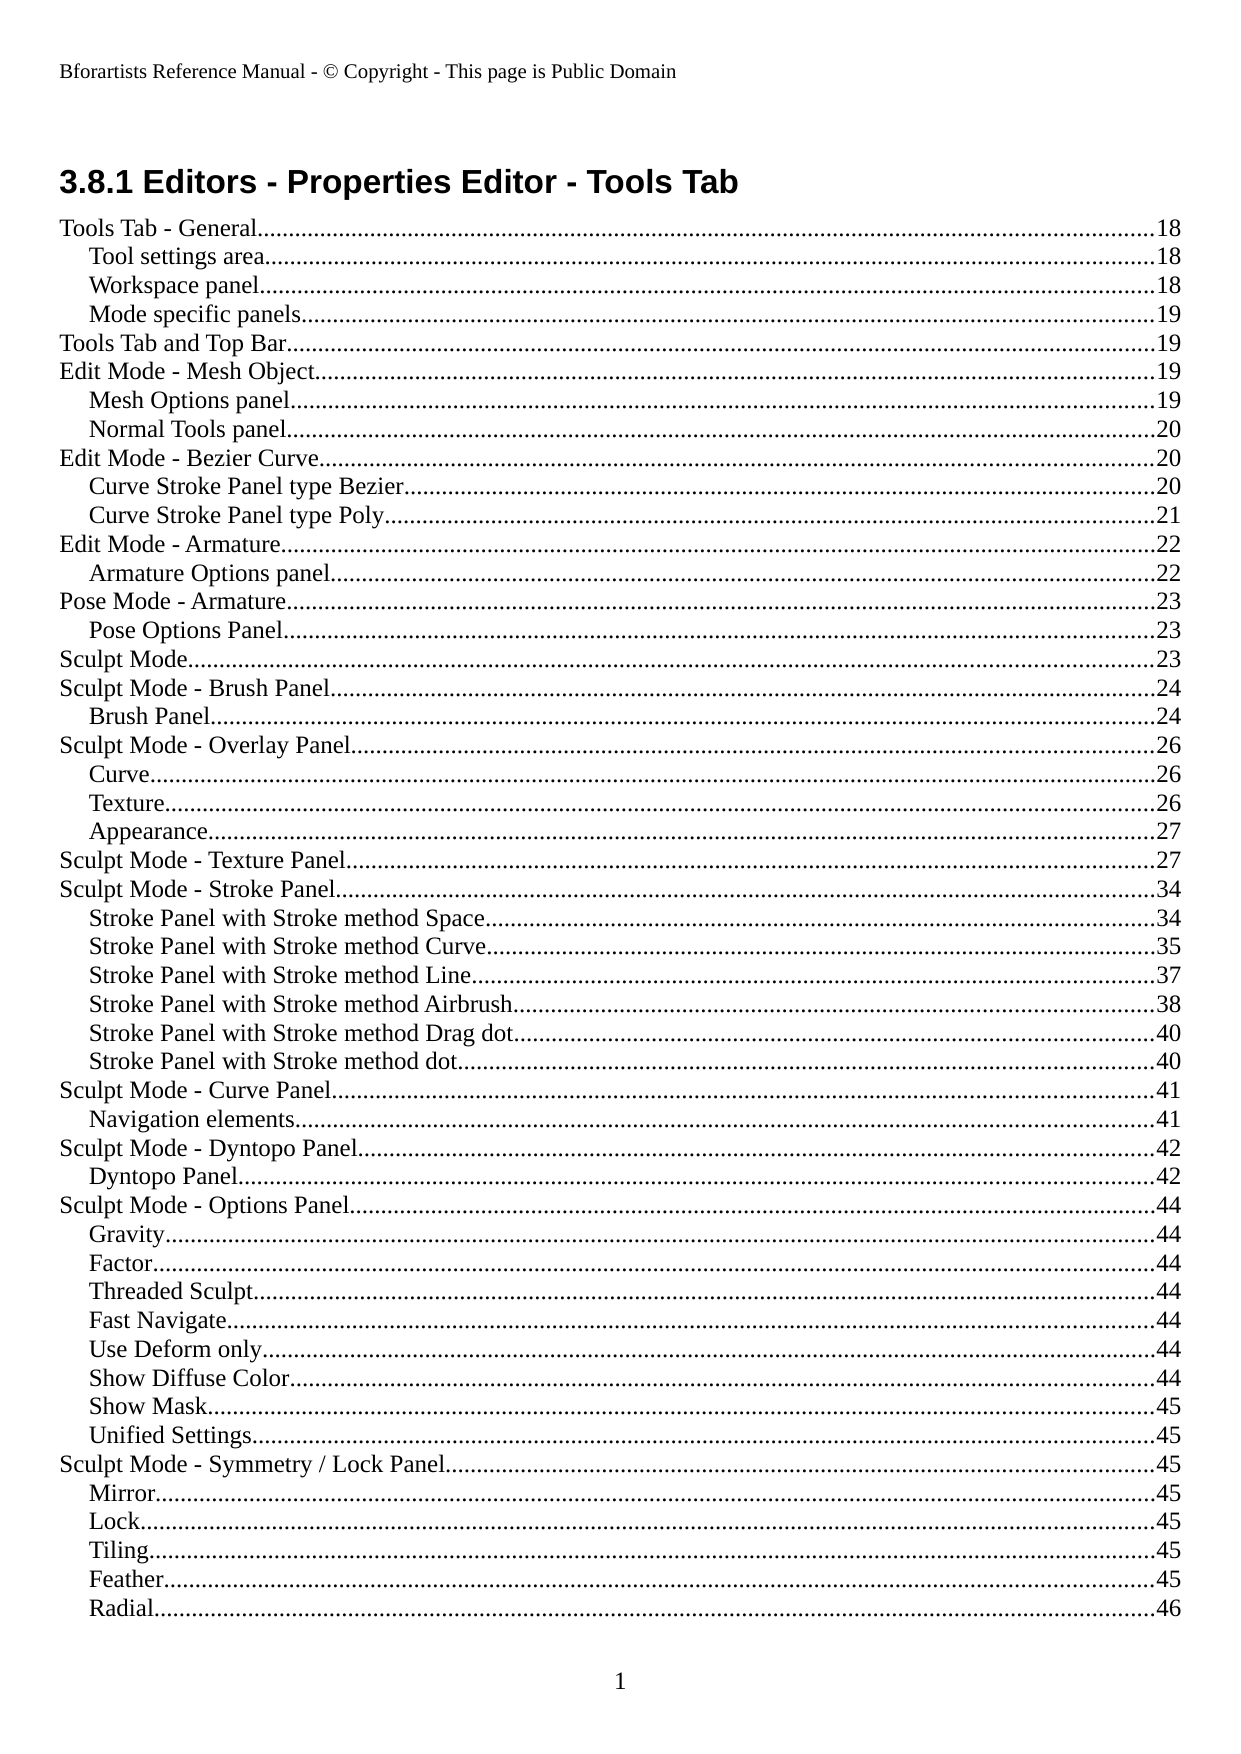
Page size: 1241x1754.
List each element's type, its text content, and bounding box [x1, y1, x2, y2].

text Stroke Panel with Stroke method Drag dot 40 [88, 1018, 1181, 1046]
text Stroke Panel with Stroke method Line 37 [88, 960, 1181, 989]
text Tool settings area 18 [88, 241, 1181, 270]
text Tools Tab and Top Bar 19 [59, 328, 1181, 356]
text Sculpt Mode - Options Panel 44 [59, 1190, 1181, 1219]
text Fast Navigate 44 [88, 1305, 1181, 1334]
text Show Mask 45 [88, 1391, 1181, 1420]
text Sculpt Mode - Brush Panel 24 [59, 673, 1181, 701]
text Edit Mode - Mesh Object 19 [59, 356, 1181, 385]
text Sculpt Mode 23 [59, 644, 1181, 673]
text Sculpt Mode - Curve Panel 41 [59, 1075, 1181, 1104]
text Threaded Sculpt 44 [88, 1276, 1181, 1305]
text Curve Stroke Panel type Poly 21 [88, 500, 1181, 529]
text Sculpt Mode - Stroke Panel 34 [59, 874, 1181, 903]
text Tiling 45 [88, 1535, 1181, 1564]
text Edit Mode - Bezier Curve 20 [59, 443, 1181, 471]
text Navigation elements 41 [88, 1104, 1181, 1133]
text Factor 44 [88, 1248, 1181, 1276]
text Edit Mode - Armature 22 [59, 529, 1181, 558]
text Mirror 45 [88, 1478, 1181, 1506]
text Pose Options Panel 23 [88, 615, 1181, 644]
text Sculpt Mode - Texture Panel 27 [59, 845, 1181, 874]
text Sculpt Mode - Symmetry / Lock Panel 45 [59, 1449, 1181, 1478]
text Appearance 27 [88, 816, 1181, 845]
text Unified Settings 45 [88, 1420, 1181, 1449]
text Mesh Options panel 19 [88, 385, 1181, 414]
text Dyntopo Panel 42 [88, 1161, 1181, 1190]
text Stroke Panel with Stroke method dot 40 [88, 1046, 1181, 1075]
text Gravity 44 [88, 1219, 1181, 1248]
text Normal Tools panel 20 [88, 414, 1181, 443]
text Use Deform only 44 [88, 1334, 1181, 1363]
text Tools Tab - General 18 [59, 213, 1181, 241]
subtitle 3.8.1 Editors - Properties Editor - Tools Tab [59, 162, 1181, 200]
text Lock 45 [88, 1506, 1181, 1535]
text Armature Options panel 22 [88, 558, 1181, 586]
text Stroke Panel with Stroke method Curve 35 [88, 931, 1181, 960]
text Mode specific panels 19 [88, 299, 1181, 328]
text Pose Mode - Armature 23 [59, 586, 1181, 615]
text Curve Stroke Panel type Bezier 20 [88, 471, 1181, 500]
text Workspace panel 18 [88, 270, 1181, 299]
text Radial 46 [88, 1593, 1181, 1621]
text Sculpt Mode - Overlay Panel 26 [59, 730, 1181, 759]
text Sculpt Mode - Dyntopo Panel 42 [59, 1133, 1181, 1161]
text Show Diffuse Color 44 [88, 1363, 1181, 1391]
text Feather 45 [88, 1564, 1181, 1593]
text Stroke Panel with Stroke method Airbrush 38 [88, 989, 1181, 1018]
text Curve 26 [88, 759, 1181, 788]
text Texture 26 [88, 788, 1181, 816]
text Brush Panel 24 [88, 701, 1181, 730]
text Stroke Panel with Stroke method Space 34 [88, 903, 1181, 931]
